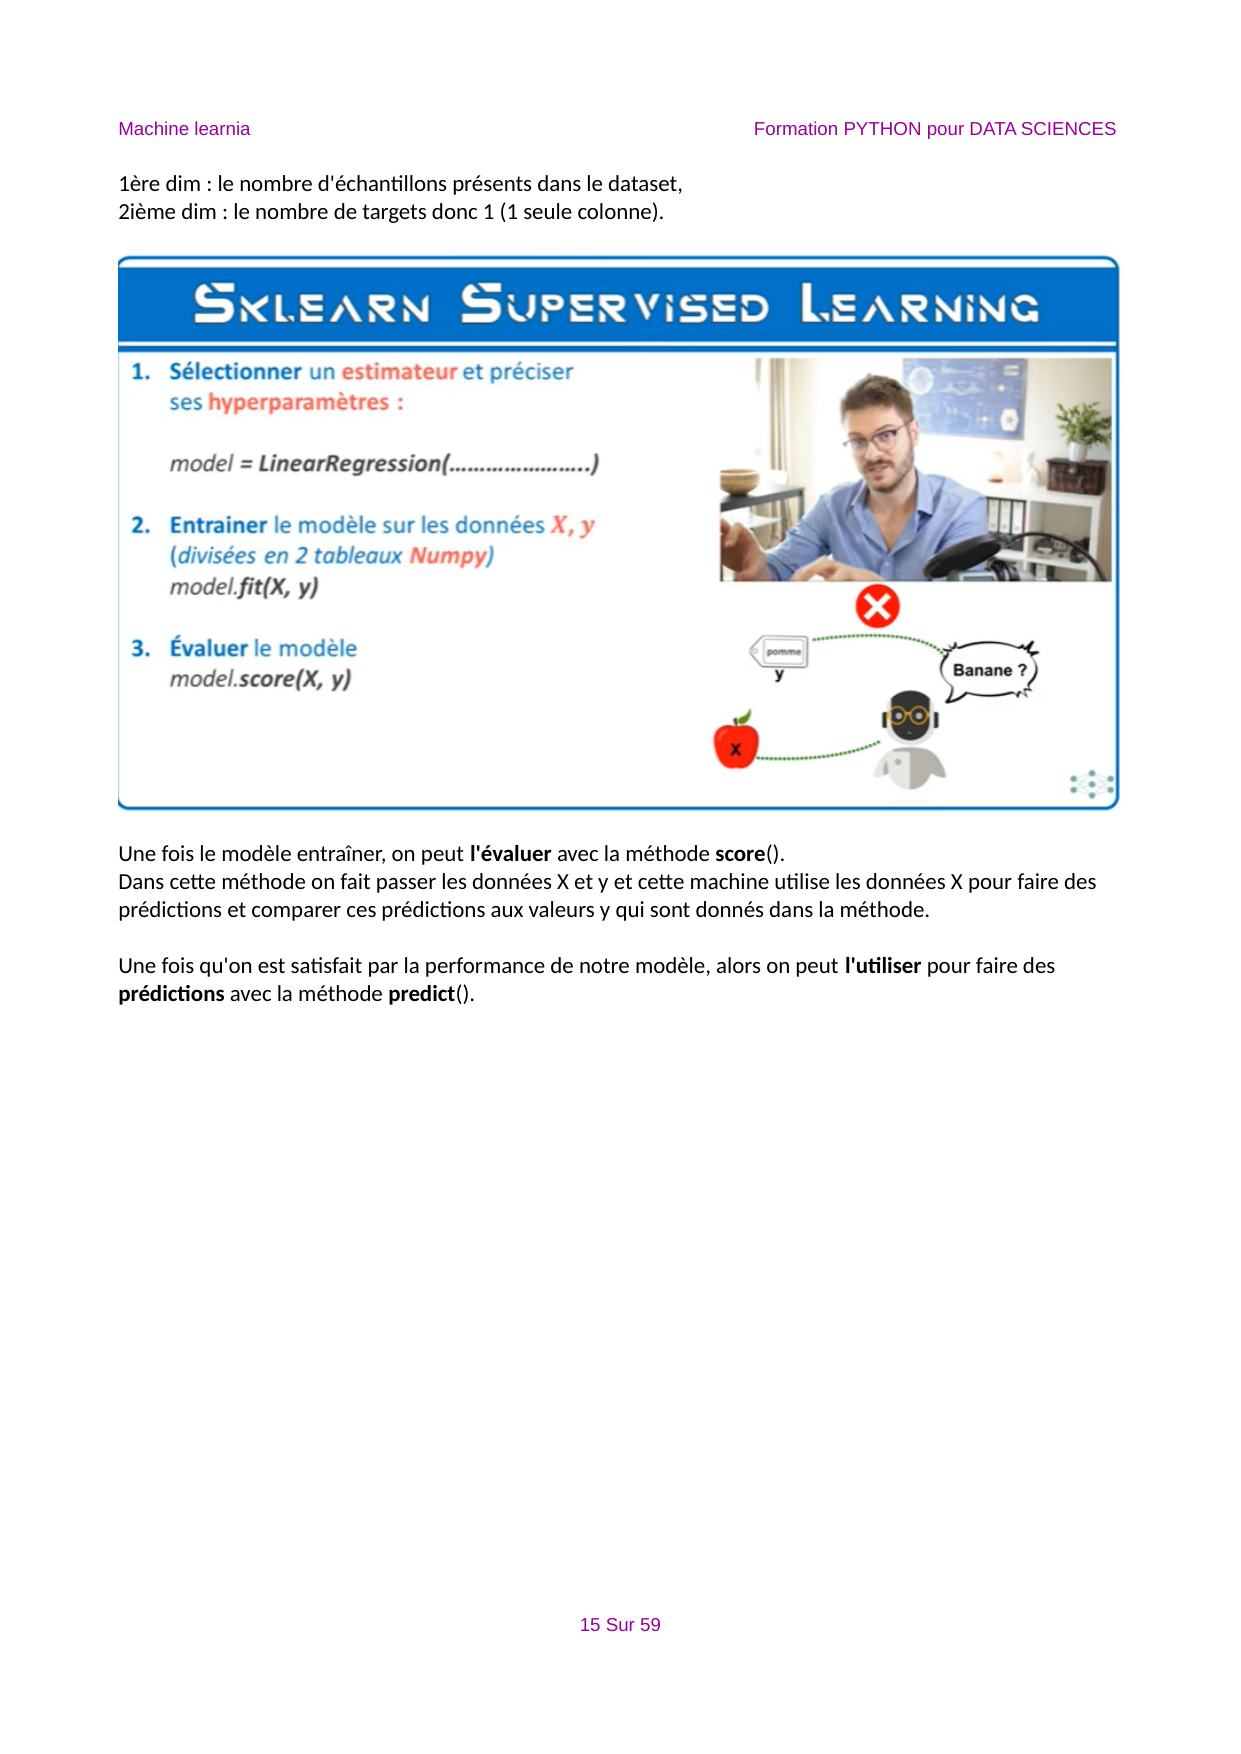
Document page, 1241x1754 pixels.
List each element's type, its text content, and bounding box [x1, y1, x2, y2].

text 1ère dim : le nombre d'échantillons présents dans le dataset, [118, 169, 1122, 197]
text Une fois qu'on est satisfait par la performance de notre modèle, alors on peut l'utiliser pour faire des prédictions avec la méthode predict(). [118, 951, 1122, 1007]
text Dans cette méthode on fait passer les données X et y et cette machine utilise les données X pour faire des prédictions et comparer ces prédictions aux valeurs y qui sont donnés dans la méthode. [118, 867, 1122, 923]
text 2ième dim : le nombre de targets donc 1 (1 seule colonne). [118, 197, 1122, 225]
picture [118, 253, 1122, 812]
text Une fois le modèle entraîner, on peut l'évaluer avec la méthode score(). [118, 839, 1122, 867]
